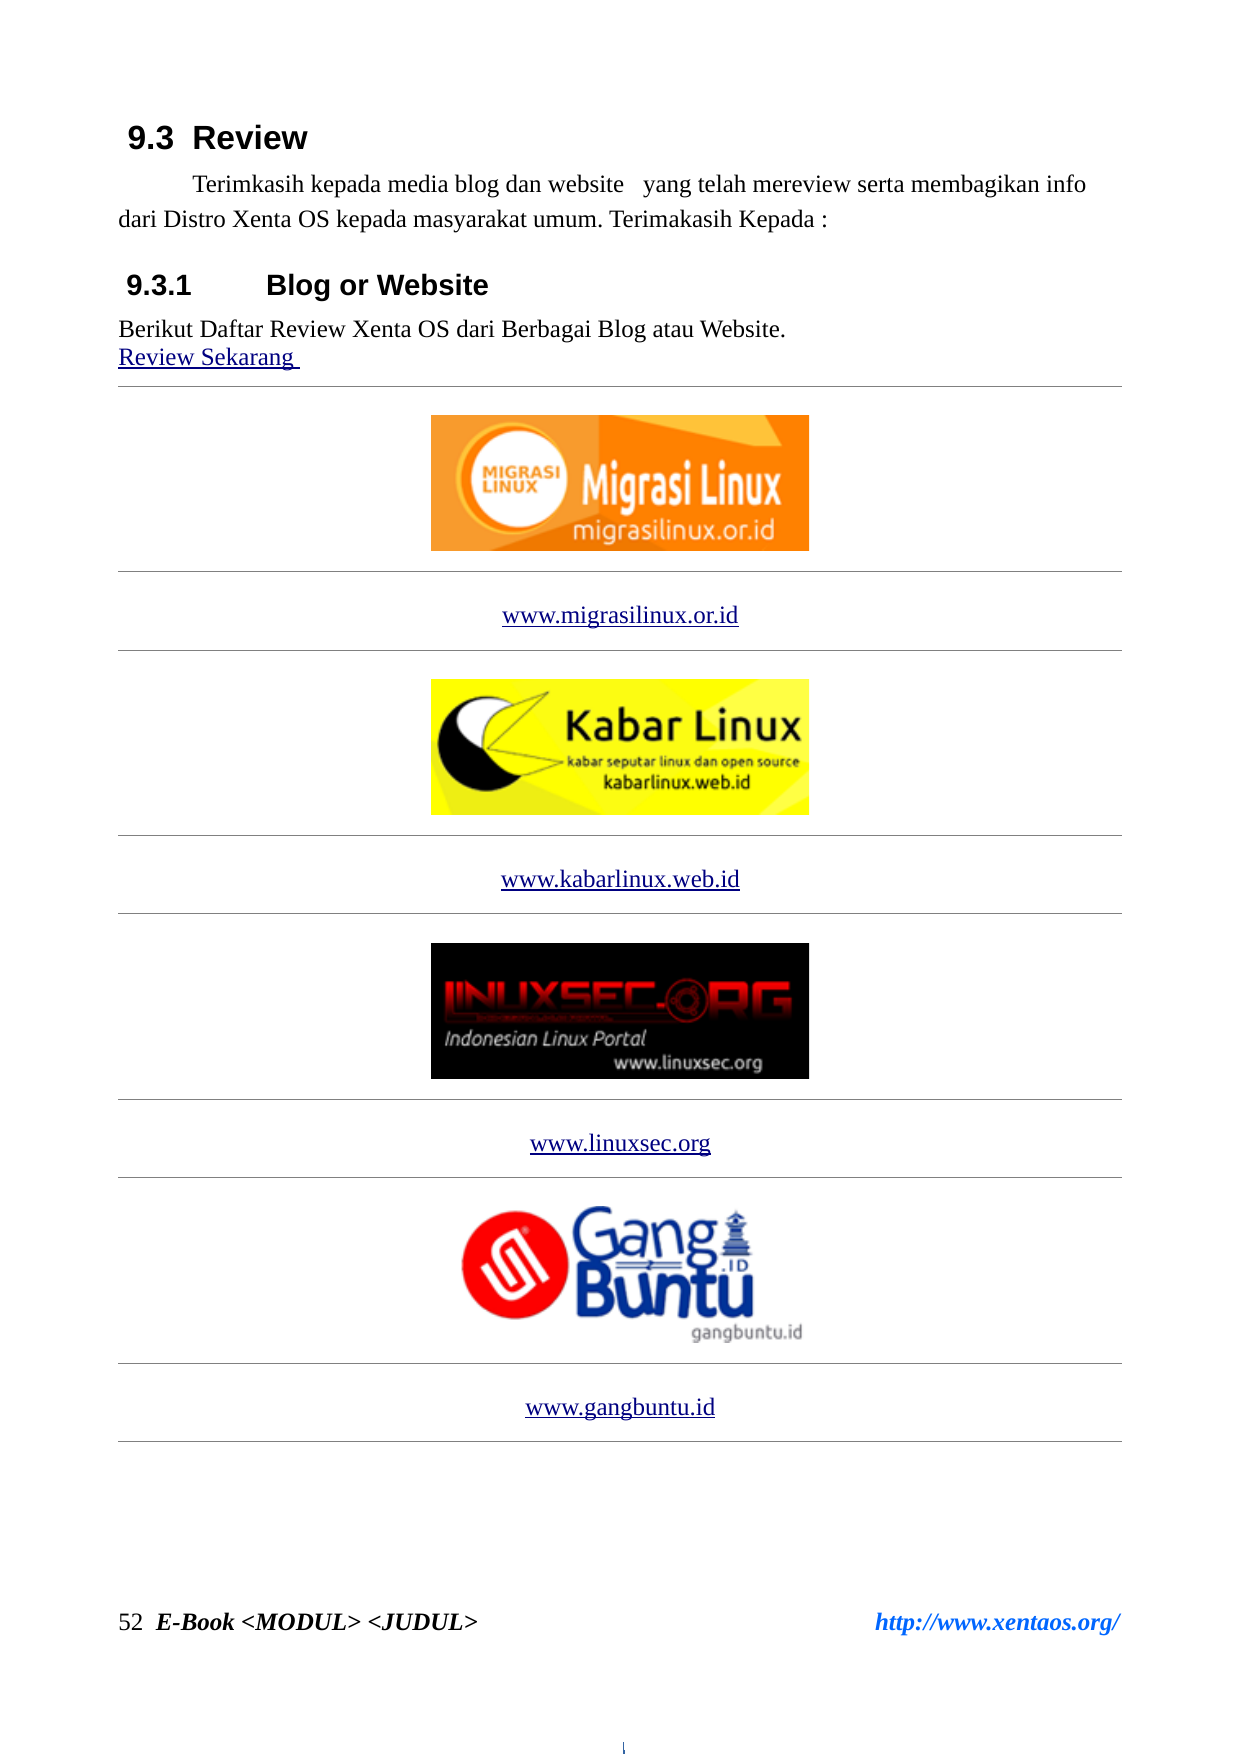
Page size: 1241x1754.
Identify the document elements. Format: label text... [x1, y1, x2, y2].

subtitle Blog or Website [118, 267, 1122, 301]
picture [431, 415, 810, 551]
text www.kabarlinux.web.id [118, 864, 1122, 893]
picture [431, 943, 810, 1079]
text Terimkasih kepada media blog dan website yang telah mereview serta membagikan info dari Distro Xenta OS kepada masyarakat umum. Terimakasih Kepada : [118, 169, 1122, 232]
subtitle Review [118, 118, 1122, 157]
text www.gangbuntu.id [118, 1392, 1122, 1421]
text www.migrasilinux.or.id [118, 601, 1122, 629]
picture [431, 1206, 810, 1343]
picture [431, 679, 810, 815]
text Berikut Daftar Review Xenta OS dari Berbagai Blog atau Website. Review Sekarang [118, 314, 1122, 371]
text www.linuxsec.org [118, 1128, 1122, 1157]
